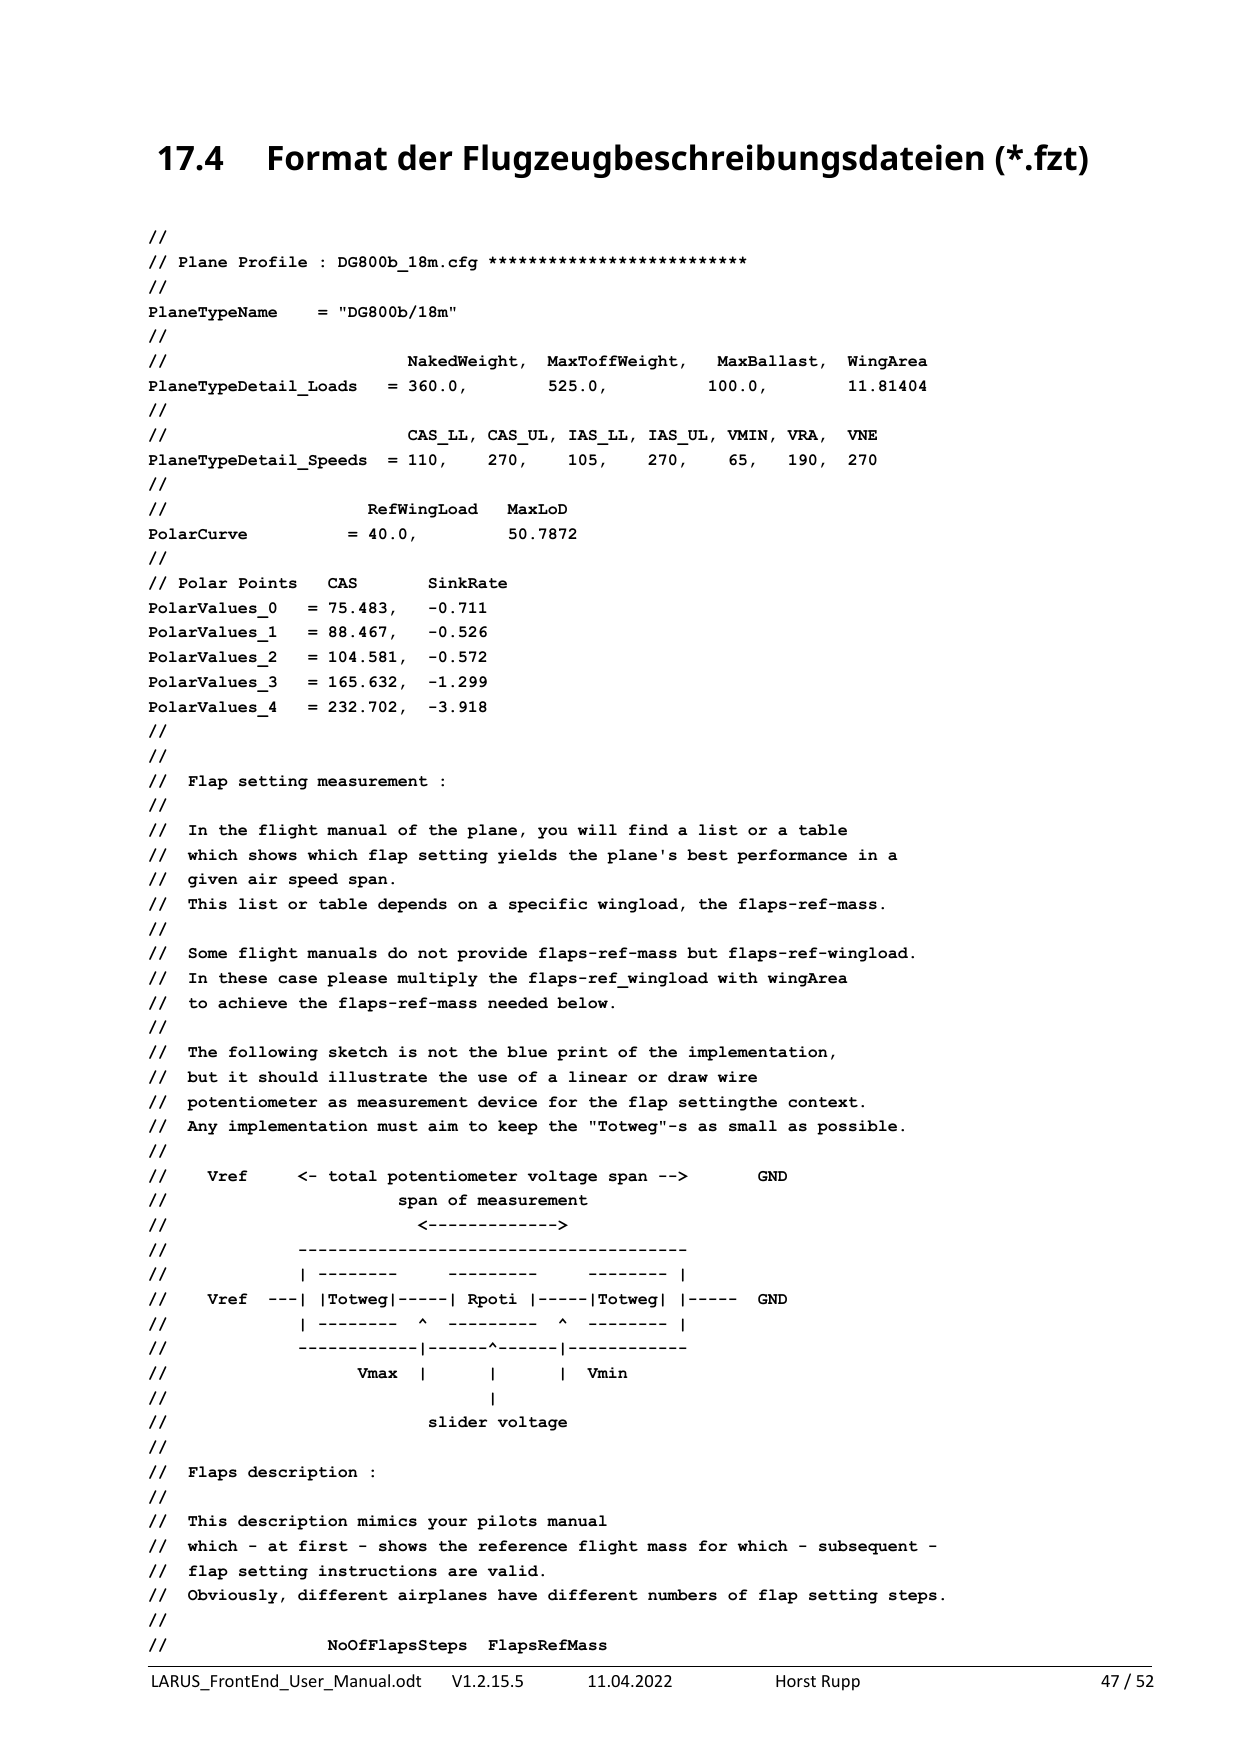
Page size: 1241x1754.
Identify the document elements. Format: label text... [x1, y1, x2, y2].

text // Polar Points CAS SinkRate [148, 575, 1152, 593]
text // [148, 476, 1152, 495]
text // --------------------------------------- [148, 1241, 1152, 1260]
text // potentiometer as measurement device for the flap settingthe context. [148, 1093, 1152, 1112]
text // given air speed span. [148, 871, 1152, 890]
text PolarValues_4 = 232.702, -3.918 [148, 698, 1152, 717]
text // Vref <- total potentiometer voltage span --> GND [148, 1167, 1152, 1186]
subtitle Format der Flugzeugbeschreibungsdateien (*.fzt) [148, 134, 1152, 180]
text PolarCurve = 40.0, 50.7872 [148, 525, 1152, 544]
text // [148, 1142, 1152, 1161]
text // Vref ---| |Totweg|-----| Rpoti |-----|Totweg| |----- GND [148, 1291, 1152, 1309]
text // [148, 402, 1152, 421]
text // [148, 723, 1152, 742]
text // span of measurement [148, 1192, 1152, 1211]
text // Plane Profile : DG800b_18m.cfg ************************** [148, 254, 1152, 273]
text // In the flight manual of the plane, you will find a list or a table [148, 822, 1152, 840]
text // [148, 1488, 1152, 1507]
text // RefWingLoad MaxLoD [148, 501, 1152, 519]
text PlaneTypeName = "DG800b/18m" [148, 303, 1152, 322]
text // [148, 1019, 1152, 1038]
text // [148, 278, 1152, 297]
text // | -------- --------- -------- | [148, 1266, 1152, 1285]
text // Some flight manuals do not provide flaps-ref-mass but flaps-ref-wingload. [148, 945, 1152, 964]
text // which shows which flap setting yields the plane's best performance in a [148, 846, 1152, 865]
text PlaneTypeDetail_Speeds = 110, 270, 105, 270, 65, 190, 270 [148, 451, 1152, 470]
text PolarValues_1 = 88.467, -0.526 [148, 624, 1152, 643]
text // flap setting instructions are valid. [148, 1562, 1152, 1581]
text // <-------------> [148, 1217, 1152, 1235]
text // | [148, 1389, 1152, 1408]
text // This description mimics your pilots manual [148, 1513, 1152, 1532]
text PolarValues_2 = 104.581, -0.572 [148, 649, 1152, 668]
text // This list or table depends on a specific wingload, the flaps-ref-mass. [148, 896, 1152, 914]
text // Obviously, different airplanes have different numbers of flap setting steps. [148, 1587, 1152, 1606]
text // [148, 797, 1152, 816]
text // [148, 747, 1152, 766]
text // | -------- ^ --------- ^ -------- | [148, 1315, 1152, 1334]
text // [148, 1439, 1152, 1458]
text // In these case please multiply the flaps-ref_wingload with wingArea [148, 970, 1152, 988]
text // NakedWeight, MaxToffWeight, MaxBallast, WingArea [148, 352, 1152, 371]
text // [148, 1612, 1152, 1630]
text // to achieve the flaps-ref-mass needed below. [148, 994, 1152, 1013]
text PolarValues_0 = 75.483, -0.711 [148, 599, 1152, 618]
text // [148, 229, 1152, 248]
text // Flaps description : [148, 1463, 1152, 1482]
text // CAS_LL, CAS_UL, IAS_LL, IAS_UL, VMIN, VRA, VNE [148, 427, 1152, 445]
text // which - at first - shows the reference flight mass for which - subsequent - [148, 1537, 1152, 1556]
text // The following sketch is not the blue print of the implementation, [148, 1044, 1152, 1063]
text // but it should illustrate the use of a linear or draw wire [148, 1068, 1152, 1087]
text // slider voltage [148, 1414, 1152, 1433]
text // Flap setting measurement : [148, 772, 1152, 791]
text // Vmax | | | Vmin [148, 1365, 1152, 1383]
text // NoOfFlapsSteps FlapsRefMass [148, 1636, 1152, 1655]
text // [148, 550, 1152, 569]
text PlaneTypeDetail_Loads = 360.0, 525.0, 100.0, 11.81404 [148, 377, 1152, 396]
text PolarValues_3 = 165.632, -1.299 [148, 673, 1152, 692]
text // ------------|------^------|------------ [148, 1340, 1152, 1359]
text // [148, 920, 1152, 939]
text // [148, 328, 1152, 347]
text // Any implementation must aim to keep the "Totweg"-s as small as possible. [148, 1118, 1152, 1137]
